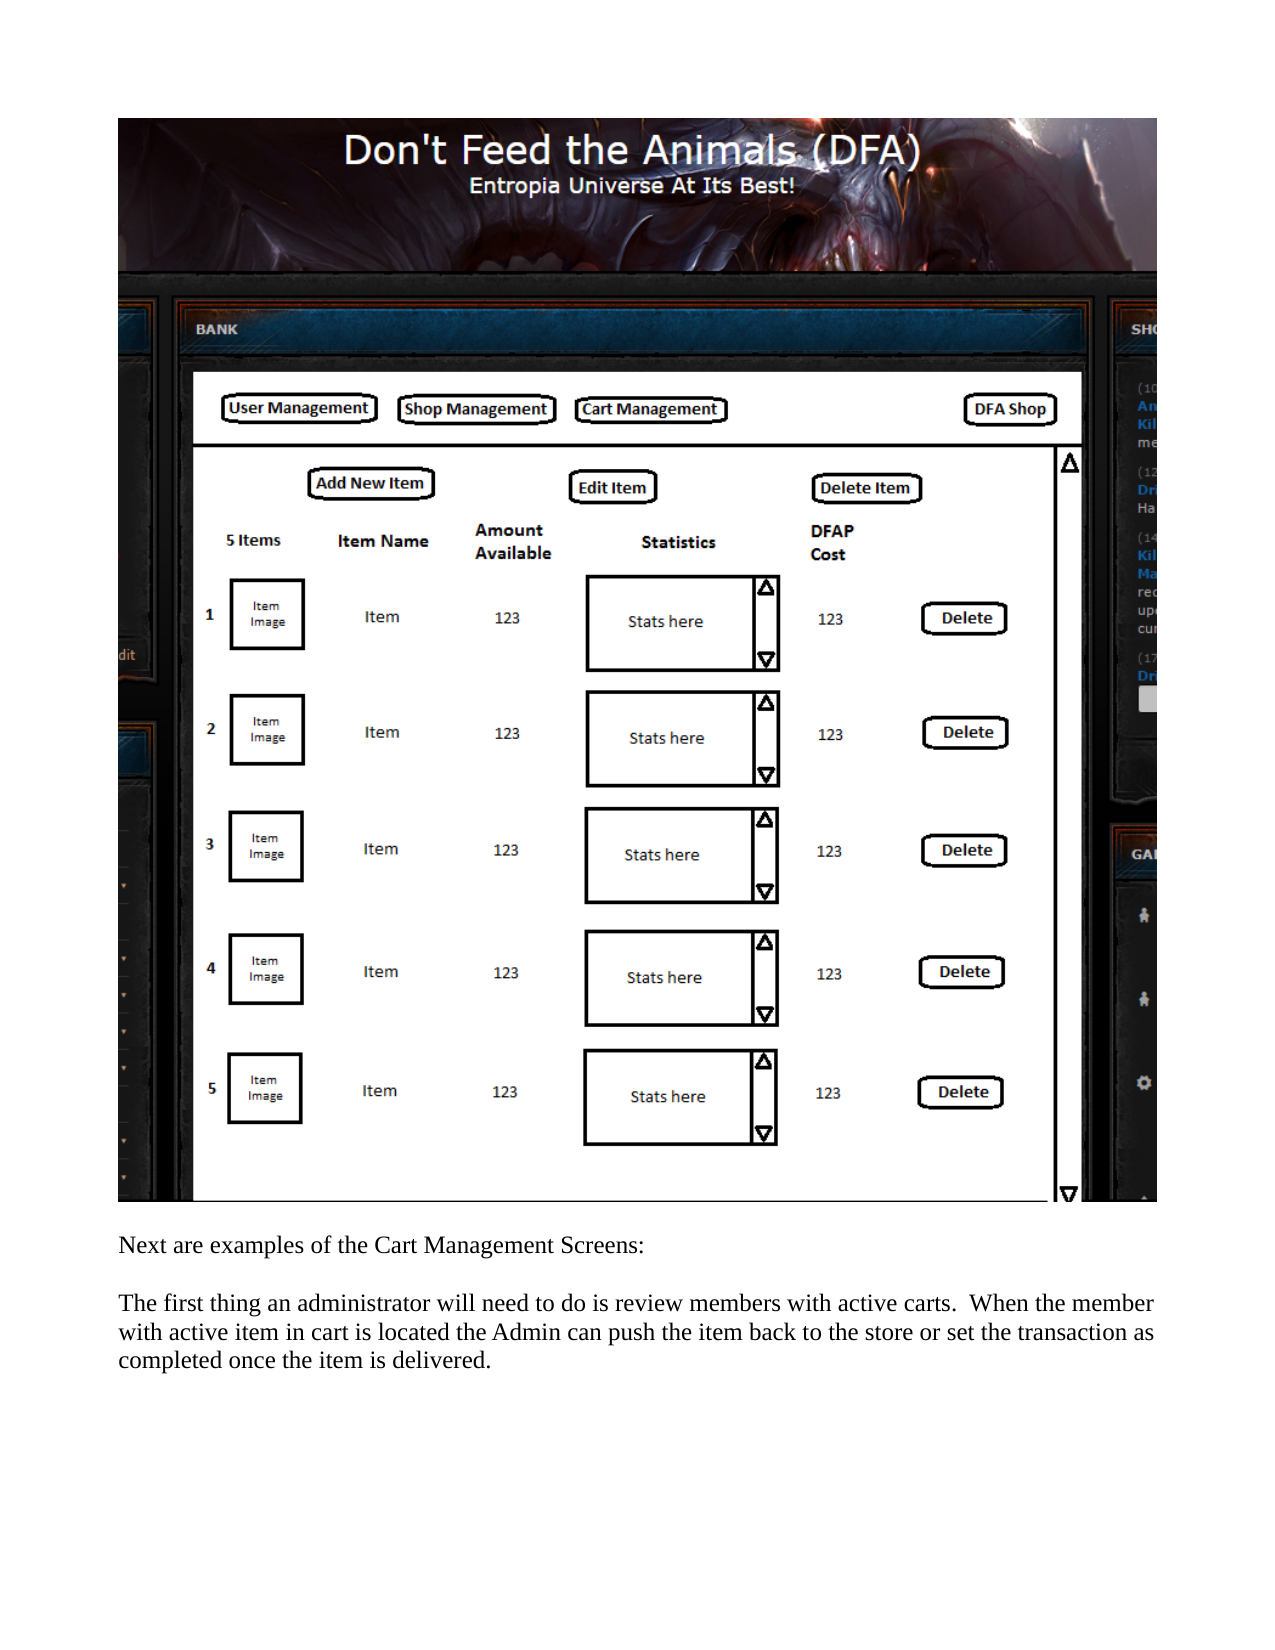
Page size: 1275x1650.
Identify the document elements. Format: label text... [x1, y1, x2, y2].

picture [118, 118, 1157, 1202]
text Next are examples of the Cart Management Screens: [118, 1231, 1157, 1259]
text The first thing an administrator will need to do is review members with active carts. When the member with active item in cart is located the Admin can push the item back to the store or set the transaction as completed once the item is delivered. [118, 1288, 1157, 1374]
